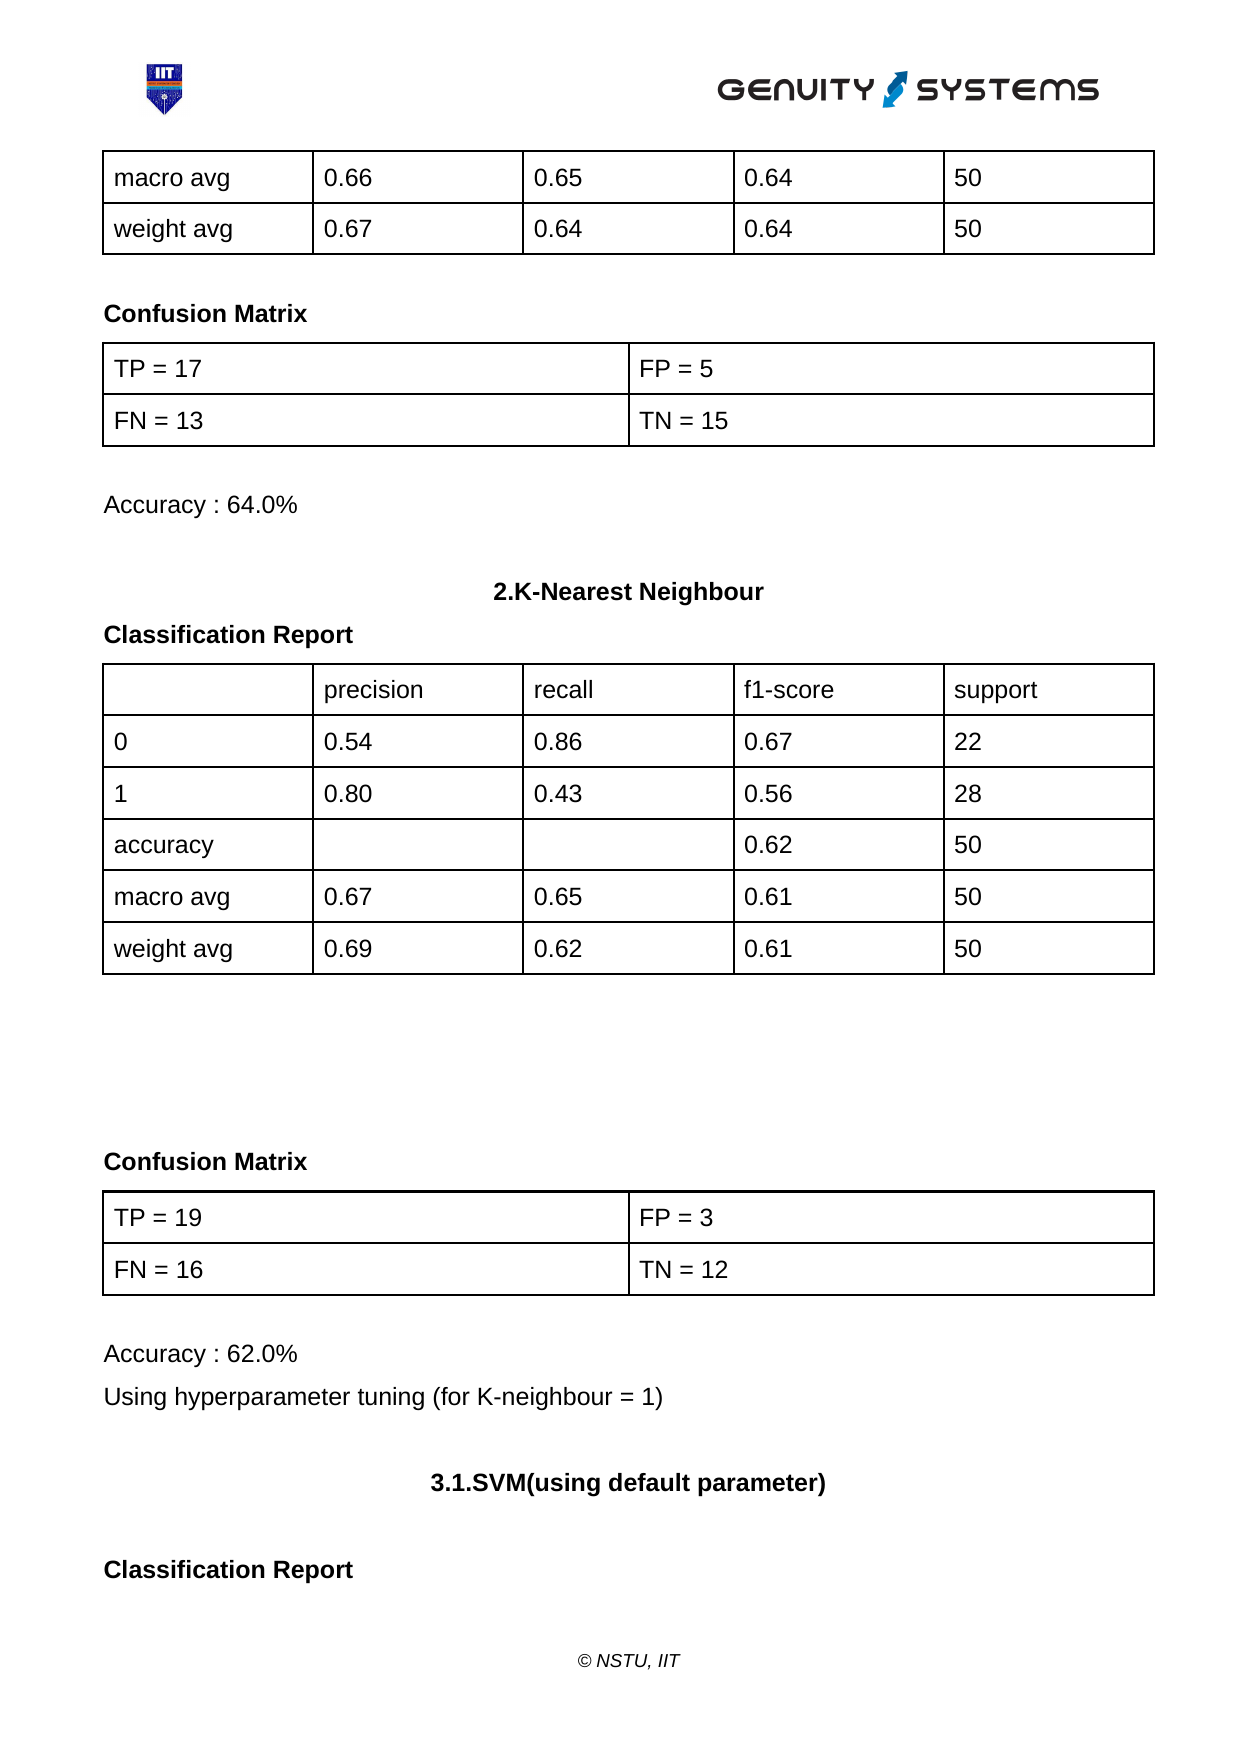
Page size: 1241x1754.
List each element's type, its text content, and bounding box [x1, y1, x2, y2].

text Classification Report [103, 1554, 1153, 1583]
table_cell 28 [945, 768, 1153, 818]
text 2.K-Nearest Neighbour [103, 576, 1153, 605]
table_cell 50 [945, 820, 1153, 869]
table_header f1-score [735, 665, 943, 714]
picture [137, 62, 192, 117]
table_header precision [314, 665, 522, 714]
table_cell [314, 820, 522, 869]
text Using hyperparameter tuning (for K-neighbour = 1) [103, 1382, 1153, 1411]
table_cell 0.64 [524, 204, 733, 253]
table_cell 0.80 [314, 768, 522, 818]
table_cell 22 [945, 716, 1153, 766]
text Accuracy : 64.0% [103, 490, 1153, 519]
table_cell [524, 820, 733, 869]
table_cell 0.65 [524, 152, 733, 202]
table_cell 50 [945, 204, 1153, 253]
table_header [104, 665, 312, 714]
table_header recall [524, 665, 733, 714]
table_cell accuracy [104, 820, 312, 869]
table_cell 50 [945, 923, 1153, 973]
text Classification Report [103, 619, 1153, 648]
table_cell 0.62 [524, 923, 733, 973]
table_cell weight avg [104, 923, 312, 973]
table_cell 0.56 [735, 768, 943, 818]
table_cell weight avg [104, 204, 312, 253]
table_cell 0 [104, 716, 312, 766]
table_cell 50 [945, 871, 1153, 921]
table_header support [945, 665, 1153, 714]
text Confusion Matrix [103, 298, 1153, 327]
table_cell 0.61 [735, 871, 943, 921]
table_cell 0.43 [524, 768, 733, 818]
table_header TP = 17 [104, 344, 628, 393]
table_cell 0.86 [524, 716, 733, 766]
table_cell 0.54 [314, 716, 522, 766]
text Accuracy : 62.0% [103, 1339, 1153, 1368]
table_cell 0.65 [524, 871, 733, 921]
table_header FP = 5 [630, 344, 1153, 393]
table_cell 0.61 [735, 923, 943, 973]
table_cell 0.62 [735, 820, 943, 869]
table_cell 0.64 [735, 204, 943, 253]
table_cell 0.66 [314, 152, 522, 202]
table_cell 0.64 [735, 152, 943, 202]
picture [714, 70, 1101, 108]
table_cell TN = 12 [630, 1244, 1153, 1294]
table_cell 0.67 [314, 871, 522, 921]
table_cell 1 [104, 768, 312, 818]
table_cell 50 [945, 152, 1153, 202]
table_cell FN = 16 [104, 1244, 628, 1294]
table_cell 0.67 [314, 204, 522, 253]
table_cell 0.67 [735, 716, 943, 766]
text 3.1.SVM(using default parameter) [103, 1468, 1153, 1497]
table_cell FN = 13 [104, 395, 628, 445]
table_header TP = 19 [104, 1193, 628, 1242]
table_header FP = 3 [630, 1193, 1153, 1242]
text Confusion Matrix [103, 1147, 1153, 1176]
table_cell 0.69 [314, 923, 522, 973]
table_cell macro avg [104, 152, 312, 202]
table_cell macro avg [104, 871, 312, 921]
table_cell TN = 15 [630, 395, 1153, 445]
